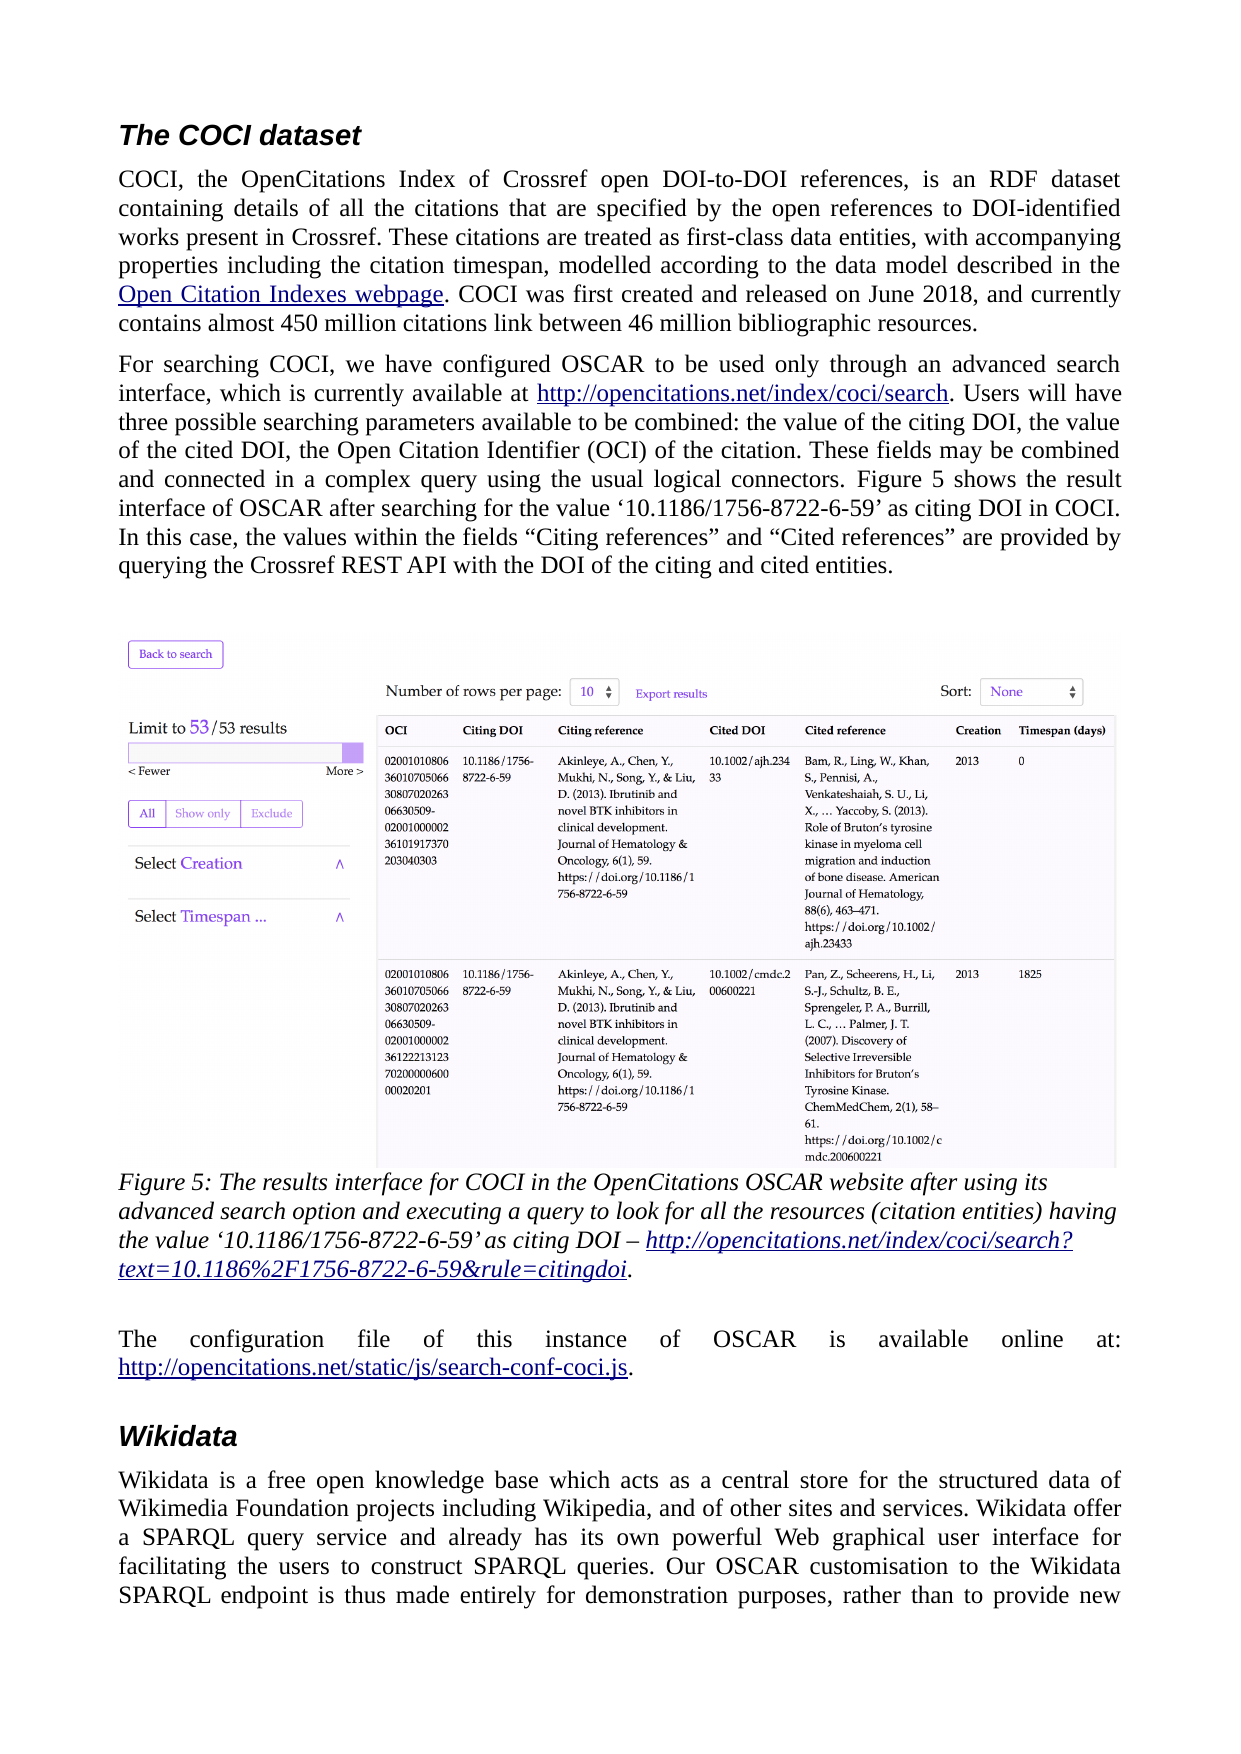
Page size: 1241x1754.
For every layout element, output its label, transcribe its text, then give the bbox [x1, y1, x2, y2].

text Figure 5: The results interface for COCI in the OpenCitations OSCAR website after using its advanced search option and executing a query to look for all the resources (citation entities) having the value ‘10.1186/1756-8722-6-59’ as citing DOI – http://opencitations.net/index/coci/search?text=10.1186%2F1756-8722-6-59&rule=citingdoi. [118, 1168, 1122, 1282]
text COCI, the OpenCitations Index of Crossref open DOI-to-DOI references, is an RDF dataset containing details of all the citations that are specified by the open references to DOI-identified works present in Crossref. These citations are treated as first-class data entities, with accompanying properties including the citation timespan, modelled according to the data model described in the Open Citation Indexes webpage. COCI was first created and released on June 2018, and currently contains almost 450 million citations link between 46 million bibliographic resources. [118, 164, 1122, 337]
text Wikidata is a free open knowledge base which acts as a central store for the structured data of Wikimedia Foundation projects including Wikipedia, and of other sites and services. Wikidata offer a SPARQL query service and already has its own powerful Web graphical user interface for facilitating the users to construct SPARQL queries. Our OSCAR customisation to the Wikidata SPARQL endpoint is thus made entirely for demonstration purposes, rather than to provide new [118, 1465, 1122, 1608]
subtitle Wikidata [118, 1419, 1122, 1452]
picture [118, 632, 1123, 1168]
subtitle The COCI dataset [118, 118, 1122, 152]
text The configuration file of this instance of OSCAR is available online at: http://opencitations.net/static/js/search-conf-coci.js. [118, 1324, 1122, 1381]
text For searching COCI, we have configured OSCAR to be used only through an advanced search interface, which is currently available at http://opencitations.net/index/coci/search. Users will have three possible searching parameters available to be combined: the value of the citing DOI, the value of the cited DOI, the Open Citation Identifier (OCI) of the citation. These fields may be combined and connected in a complex query using the usual logical connectors. Figure 5 shows the result interface of OSCAR after searching for the value ‘10.1186/1756-8722-6-59’ as citing DOI in COCI. In this case, the values within the fields “Citing references” and “Cited references” are provided by querying the Crossref REST API with the DOI of the citing and cited entities. [118, 349, 1122, 579]
